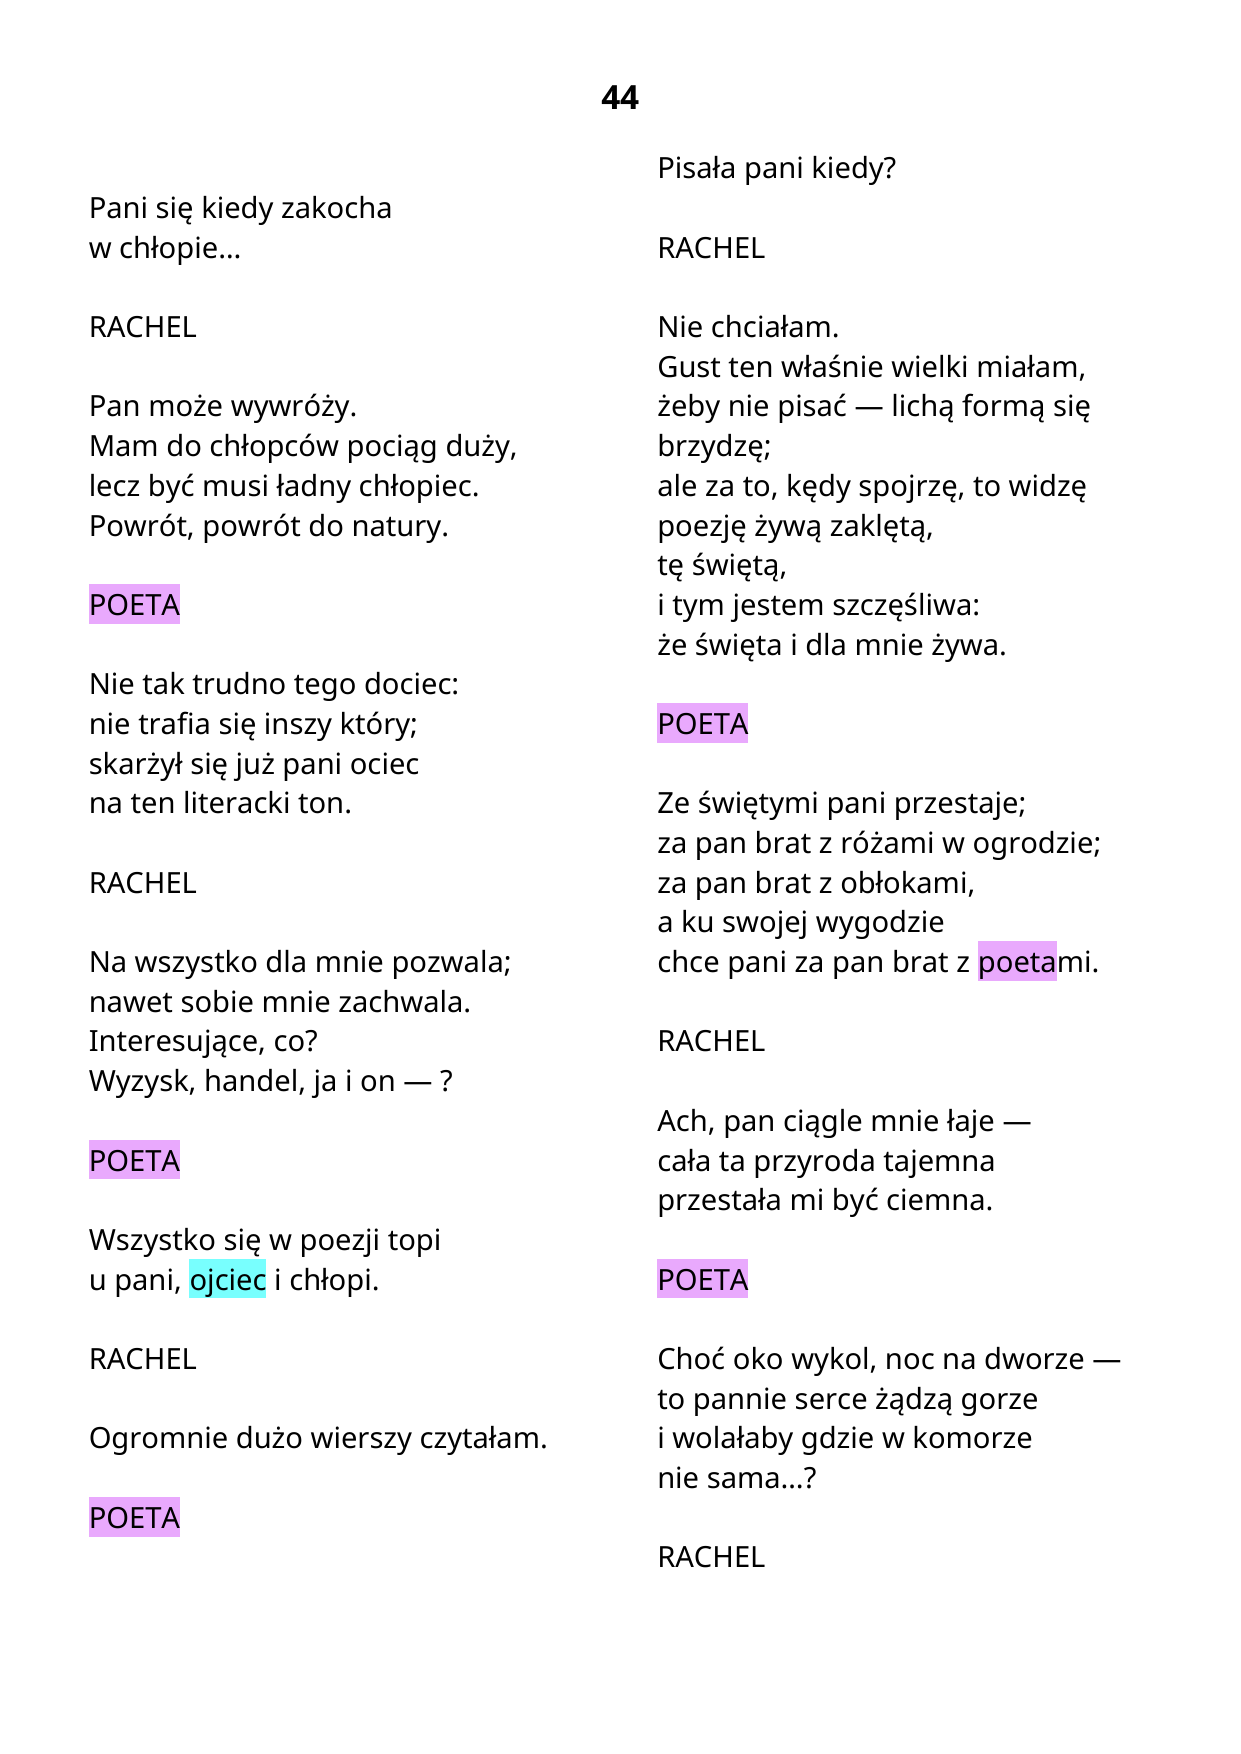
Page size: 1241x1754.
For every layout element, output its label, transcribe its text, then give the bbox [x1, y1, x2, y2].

text nawet sobie mnie zachwala. [88, 981, 583, 1021]
text chce pani za pan brat z poetami. [657, 941, 1152, 981]
text a ku swojej wygodzie [657, 902, 1152, 941]
text Pani się kiedy zakocha [88, 187, 583, 227]
text RACHEL [657, 1537, 1152, 1576]
text Interesujące, co? [88, 1021, 583, 1060]
text RACHEL [88, 862, 583, 902]
text RACHEL [88, 306, 583, 346]
text w chłopie… [88, 227, 583, 267]
text żeby nie pisać — lichą formą się brzydzę; [657, 386, 1152, 465]
text nie sama…? [657, 1457, 1152, 1497]
text Ach, pan ciągle mnie łaje — [657, 1100, 1152, 1140]
text Nie tak trudno tego dociec: [88, 663, 583, 703]
text POETA [88, 1140, 583, 1179]
text to pannie serce żądzą gorze [657, 1378, 1152, 1418]
text RACHEL [657, 1021, 1152, 1060]
text RACHEL [657, 227, 1152, 267]
text POETA [657, 703, 1152, 743]
text Ogromnie dużo wierszy czytałam. [88, 1418, 583, 1457]
text Powrót, powrót do natury. [88, 505, 583, 544]
text Wyzysk, handel, ja i on — ? [88, 1060, 583, 1100]
text tę świętą, [657, 544, 1152, 584]
text że święta i dla mnie żywa. [657, 624, 1152, 663]
text poezję żywą zaklętą, [657, 505, 1152, 544]
text POETA [88, 584, 583, 624]
text cała ta przyroda tajemna [657, 1140, 1152, 1179]
text RACHEL [88, 1338, 583, 1378]
text Pan może wywróży. [88, 386, 583, 425]
text przestała mi być ciemna. [657, 1179, 1152, 1219]
text nie trafia się inszy który; [88, 703, 583, 743]
text za pan brat z różami w ogrodzie; [657, 822, 1152, 862]
text Nie chciałam. [657, 306, 1152, 346]
text za pan brat z obłokami, [657, 862, 1152, 902]
text Pisała pani kiedy? [657, 148, 1152, 187]
text skarżył się już pani ociec [88, 743, 583, 783]
text POETA [657, 1259, 1152, 1298]
text Gust ten właśnie wielki miałam, [657, 346, 1152, 386]
text Mam do chłopców pociąg duży, [88, 425, 583, 465]
text i wolałaby gdzie w komorze [657, 1418, 1152, 1457]
text POETA [88, 1497, 583, 1537]
text Na wszystko dla mnie pozwala; [88, 941, 583, 981]
text i tym jestem szczęśliwa: [657, 584, 1152, 624]
text na ten literacki ton. [88, 783, 583, 822]
text lecz być musi ładny chłopiec. [88, 465, 583, 505]
text u pani, ojciec i chłopi. [88, 1259, 583, 1298]
text Wszystko się w poezji topi [88, 1219, 583, 1259]
text ale za to, kędy spojrzę, to widzę [657, 465, 1152, 505]
text Choć oko wykol, noc na dworze — [657, 1338, 1152, 1378]
text Ze świętymi pani przestaje; [657, 783, 1152, 822]
